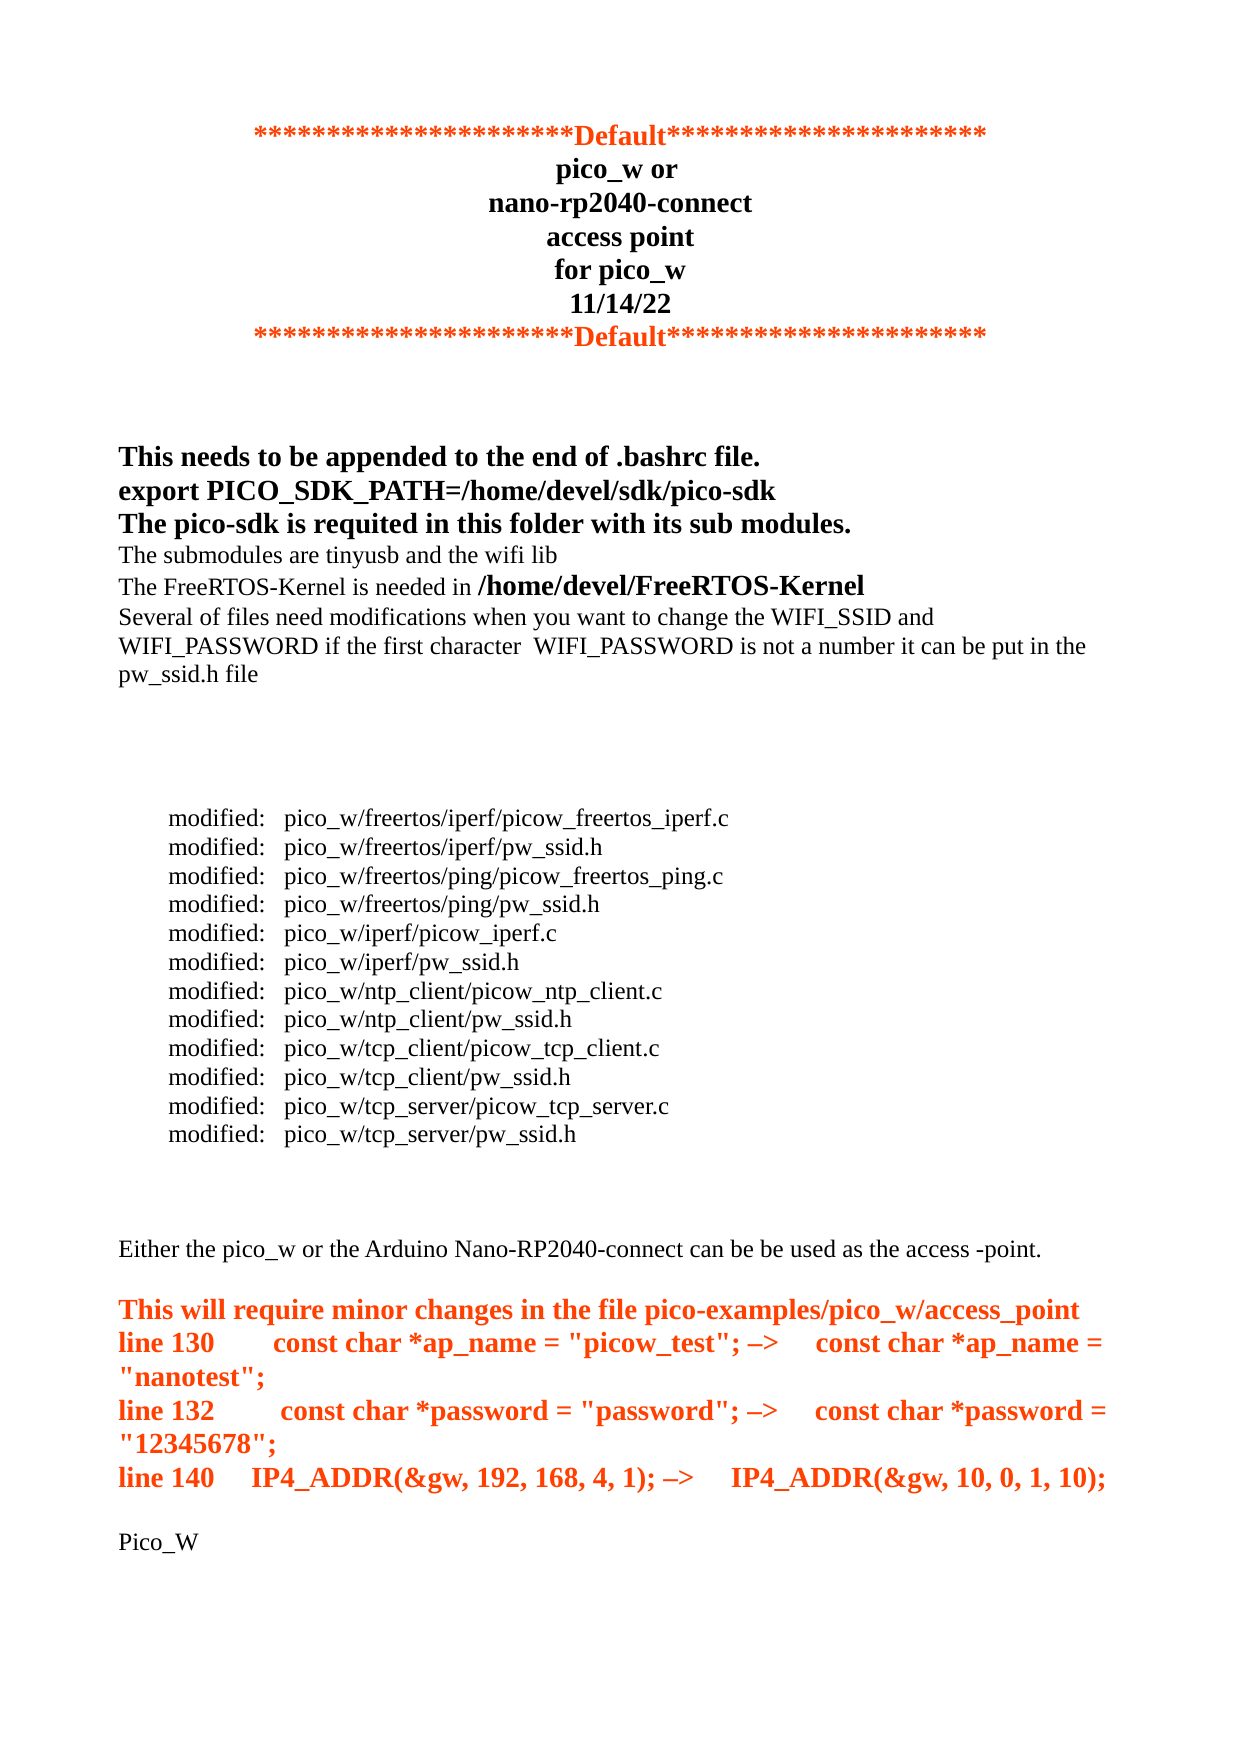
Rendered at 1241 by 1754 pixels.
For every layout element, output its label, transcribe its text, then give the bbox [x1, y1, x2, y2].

text line 132 const char *password = "password"; –> const char *password = "12345678"; [118, 1393, 1122, 1460]
text modified: pico_w/tcp_server/picow_tcp_server.c [118, 1091, 1122, 1119]
text Pico_W [118, 1527, 1122, 1556]
text modified: pico_w/freertos/iperf/pw_ssid.h [118, 832, 1122, 861]
text pico_w or [118, 152, 1122, 185]
text modified: pico_w/ntp_client/pw_ssid.h [118, 1004, 1122, 1033]
text modified: pico_w/tcp_server/pw_ssid.h [118, 1119, 1122, 1148]
text modified: pico_w/iperf/pw_ssid.h [118, 947, 1122, 976]
text export PICO_SDK_PATH=/home/devel/sdk/pico-sdk [118, 473, 1122, 506]
text for pico_w [118, 252, 1122, 286]
text Either the pico_w or the Arduino Nano-RP2040-connect can be be used as the access -point. [118, 1234, 1122, 1263]
text modified: pico_w/freertos/iperf/picow_freertos_iperf.c [118, 803, 1122, 832]
text line 130 const char *ap_name = "picow_test"; –> const char *ap_name = "nanotest"; [118, 1326, 1122, 1393]
text WIFI_PASSWORD if the first character WIFI_PASSWORD is not a number it can be put in the pw_ssid.h file [118, 631, 1122, 688]
text This will require minor changes in the file pico-examples/pico_w/access_point [118, 1292, 1122, 1326]
text **********************Default********************** [118, 319, 1122, 353]
text The pico-sdk is requited in this folder with its sub modules. [118, 506, 1122, 540]
text modified: pico_w/freertos/ping/picow_freertos_ping.c [118, 861, 1122, 889]
text access point [118, 219, 1122, 252]
text Several of files need modifications when you want to change the WIFI_SSID and [118, 602, 1122, 631]
text This needs to be appended to the end of .bashrc file. [118, 439, 1122, 473]
text 11/14/22 [118, 286, 1122, 319]
text modified: pico_w/ntp_client/picow_ntp_client.c [118, 976, 1122, 1004]
text modified: pico_w/tcp_client/picow_tcp_client.c [118, 1033, 1122, 1062]
text line 140 IP4_ADDR(&gw, 192, 168, 4, 1); –> IP4_ADDR(&gw, 10, 0, 1, 10); [118, 1460, 1122, 1493]
text modified: pico_w/iperf/picow_iperf.c [118, 918, 1122, 947]
text modified: pico_w/freertos/ping/pw_ssid.h [118, 889, 1122, 918]
text The FreeRTOS-Kernel is needed in /home/devel/FreeRTOS-Kernel [118, 568, 1122, 602]
text **********************Default********************** [118, 118, 1122, 152]
text The submodules are tinyusb and the wifi lib [118, 540, 1122, 568]
text modified: pico_w/tcp_client/pw_ssid.h [118, 1062, 1122, 1091]
text nano-rp2040-connect [118, 185, 1122, 219]
